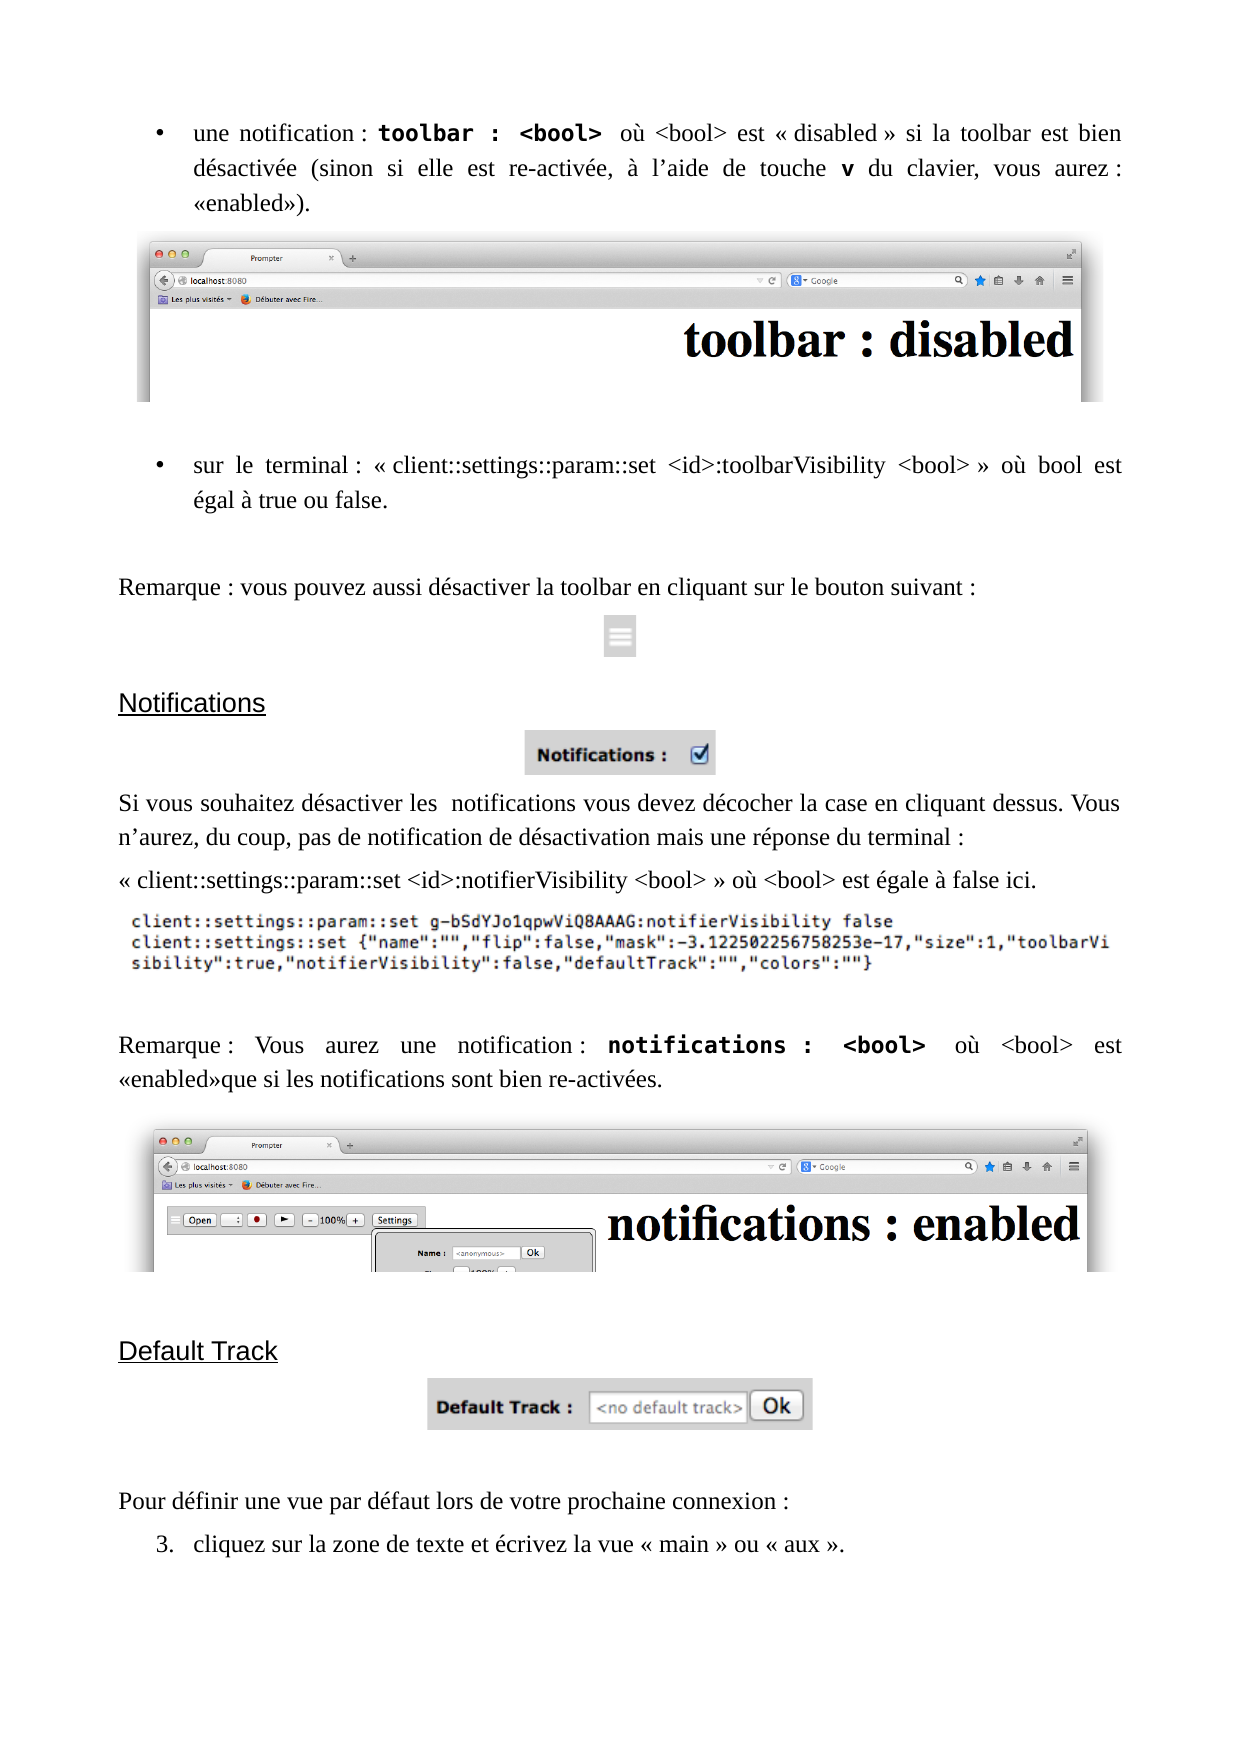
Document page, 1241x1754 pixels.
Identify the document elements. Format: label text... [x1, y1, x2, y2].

subtitle Default Track [118, 1334, 1122, 1366]
picture [136, 231, 1104, 402]
picture [127, 908, 1113, 981]
text Si vous souhaitez désactiver les notifications vous devez décocher la case en cliquant dessus. Vous n’aurez, du coup, pas de notification de désactivation mais une réponse du terminal : [118, 788, 1122, 851]
picture [118, 1107, 1123, 1272]
picture [524, 730, 716, 775]
text Remarque : vous pouvez aussi désactiver la toolbar en cliquant sur le bouton suivant : [118, 572, 1122, 601]
picture [603, 615, 637, 657]
list une notification : toolbar : <bool> où <bool> est « disabled » si la toolbar est bien désactivée (sinon si elle est re-activée, à l’aide de touche v du clavier, vous aurez : «enabled»). [156, 118, 1122, 217]
picture [427, 1378, 813, 1430]
list cliquez sur la zone de texte et écrivez la vue « main » ou « aux ». [156, 1529, 1122, 1558]
text Remarque : Vous aurez une notification : notifications : <bool> où <bool> est «enabled»que si les notifications sont bien re-activées. [118, 1030, 1122, 1093]
text « client::settings::param::set <id>:notifierVisibility <bool> » où <bool> est égale à false ici. [118, 865, 1122, 894]
list sur le terminal : « client::settings::param::set <id>:toolbarVisibility <bool> » où bool est égal à true ou false. [156, 451, 1122, 514]
text Pour définir une vue par défaut lors de votre prochaine connexion : [118, 1486, 1122, 1514]
subtitle Notifications [118, 687, 1122, 718]
